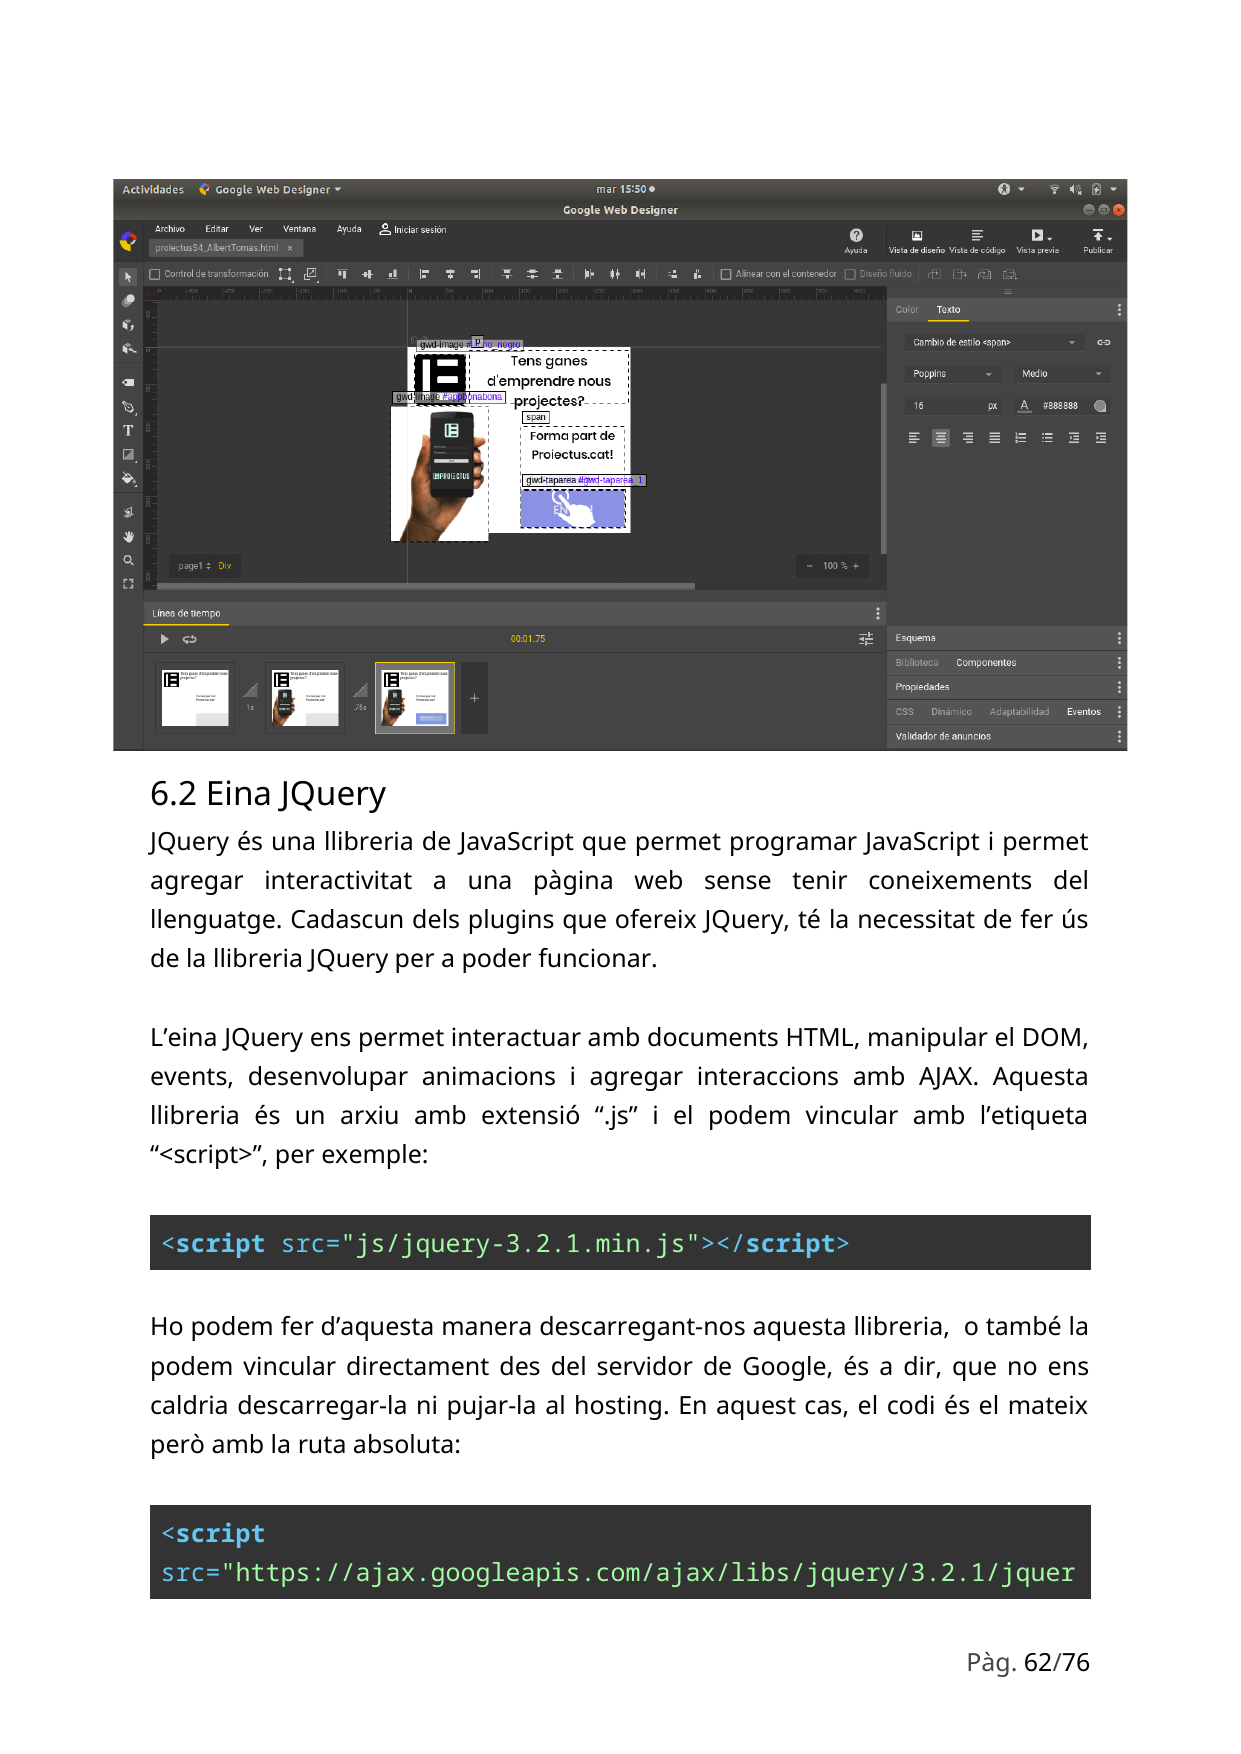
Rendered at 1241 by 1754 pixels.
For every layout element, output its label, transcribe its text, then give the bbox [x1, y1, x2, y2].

text JQuery és una llibreria de JavaScript que permet programar JavaScript i permet agregar interactivitat a una pàgina web sense tenir coneixements del llenguatge. Cadascun dels plugins que ofereix JQuery, té la necessitat de fer ús de la llibreria JQuery per a poder funcionar. [150, 823, 1090, 975]
table_header <script src="https://ajax.googleapis.com/ajax/libs/jquery/3.2.1/jquer [150, 1505, 1091, 1599]
picture [113, 179, 1128, 751]
text Ho podem fer d’aquesta manera descarregant-nos aquesta llibreria, o també la podem vincular directament des del servidor de Google, és a dir, que no ens caldria descarregar-la ni pujar-la al hosting. En aquest cas, el codi és el mateix però amb la ruta absoluta: [150, 1309, 1090, 1461]
subtitle 6.2 Eina JQuery [150, 751, 1090, 815]
table_header <script src="js/jquery-3.2.1.min.js"></script> [150, 1215, 1091, 1270]
subtitle [150, 150, 1090, 179]
text L’eina JQuery ens permet interactuar amb documents HTML, manipular el DOM, events, desenvolupar animacions i agregar interaccions amb AJAX. Aquesta llibreria és un arxiu amb extensió “.js” i el podem vincular amb l’etiqueta “<script>”, per exemple: [150, 1019, 1090, 1171]
